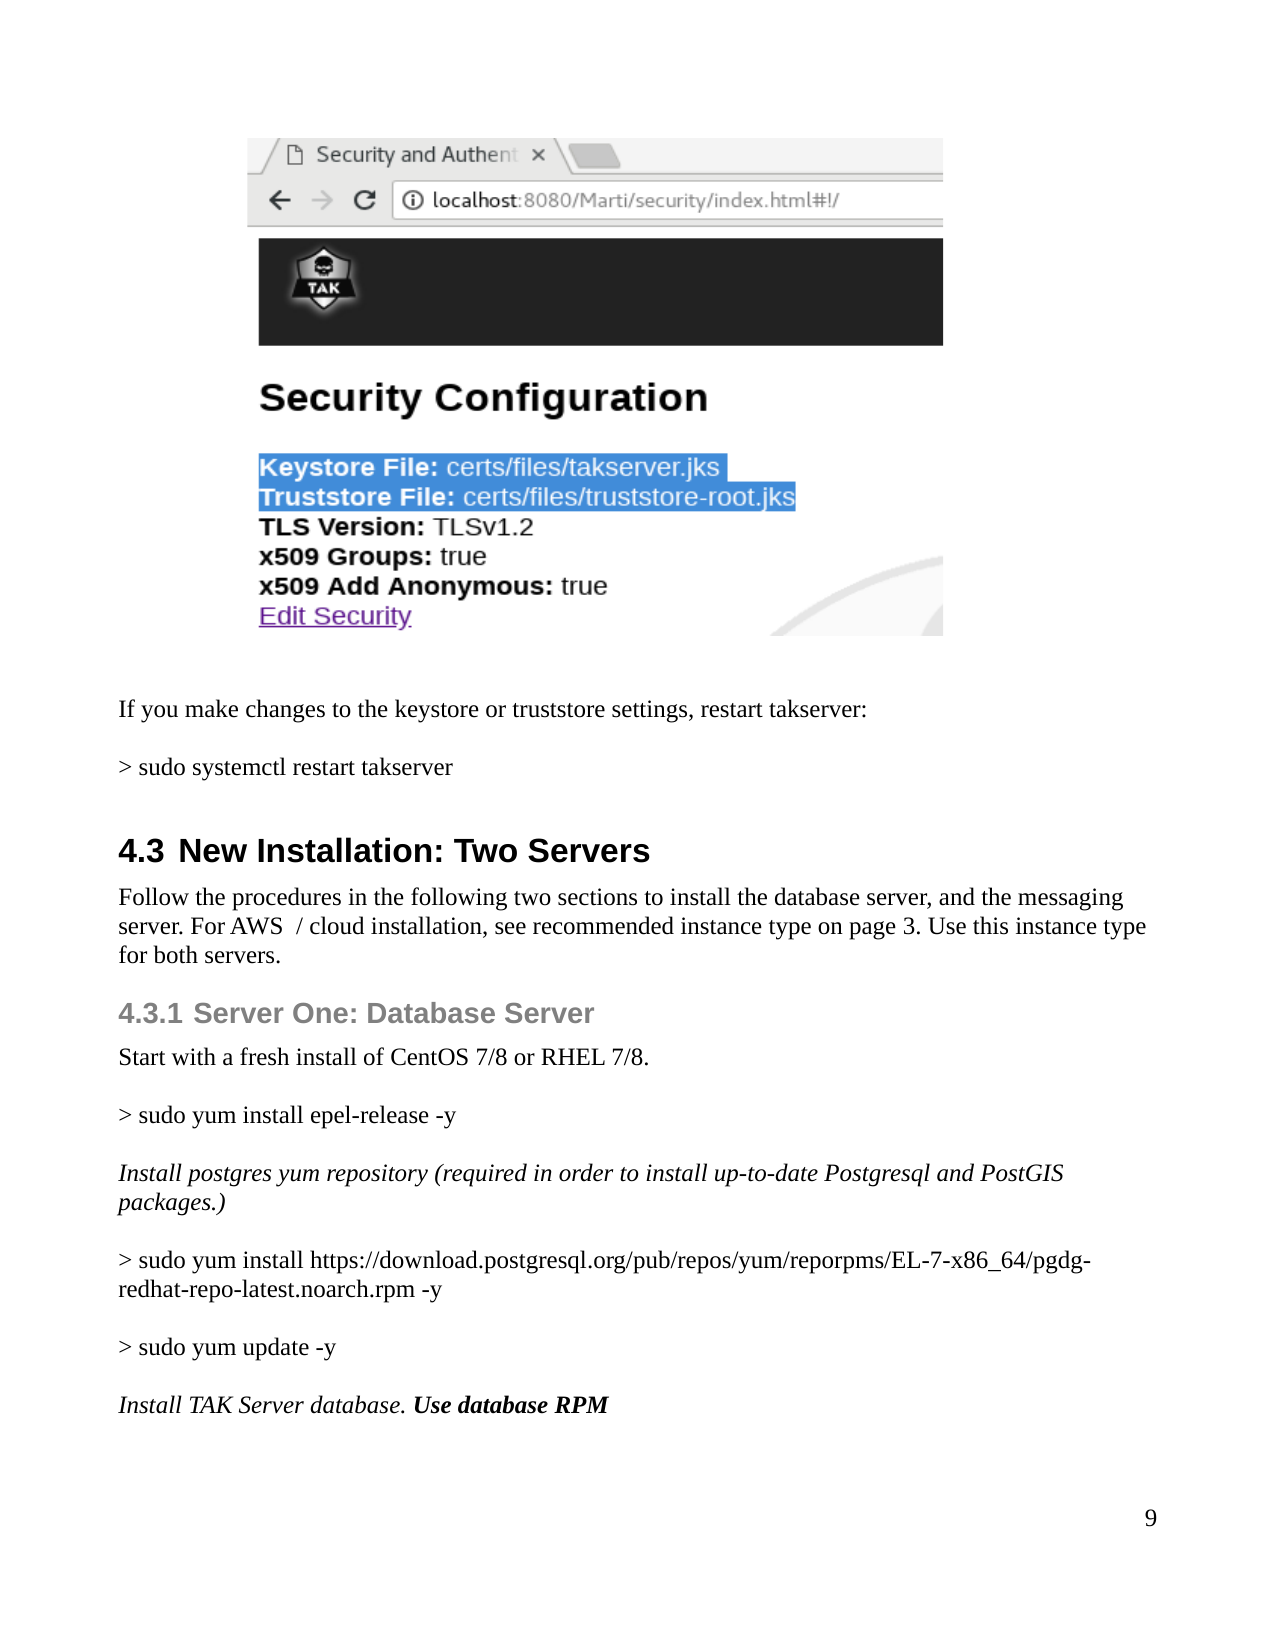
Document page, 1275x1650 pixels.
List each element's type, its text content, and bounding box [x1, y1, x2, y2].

text > sudo yum install https://download.postgresql.org/pub/repos/yum/reporpms/EL-7-x86_64/pgdg-redhat-repo-latest.noarch.rpm -y [118, 1245, 1098, 1303]
picture [247, 138, 944, 636]
text > sudo systemctl restart takserver [118, 752, 1098, 781]
subtitle New Installation: Two Servers [118, 831, 1157, 870]
text > sudo yum install epel-release -y [118, 1100, 1098, 1129]
text Install TAK Server database. Use database RPM [118, 1390, 1098, 1419]
text > sudo yum update -y [118, 1332, 1098, 1361]
text Install postgres yum repository (required in order to install up-to-date Postgresql and PostGIS packages.) [118, 1158, 1098, 1216]
text If you make changes to the keystore or truststore settings, restart takserver: [118, 694, 1098, 723]
text Start with a fresh install of CentOS 7/8 or RHEL 7/8. [118, 1042, 1098, 1071]
subtitle Server One: Database Server [118, 996, 1157, 1029]
text Follow the procedures in the following two sections to install the database server, and the messaging server. For AWS / cloud installation, see recommended instance type on page 3. Use this instance type for both servers. [118, 882, 1157, 969]
